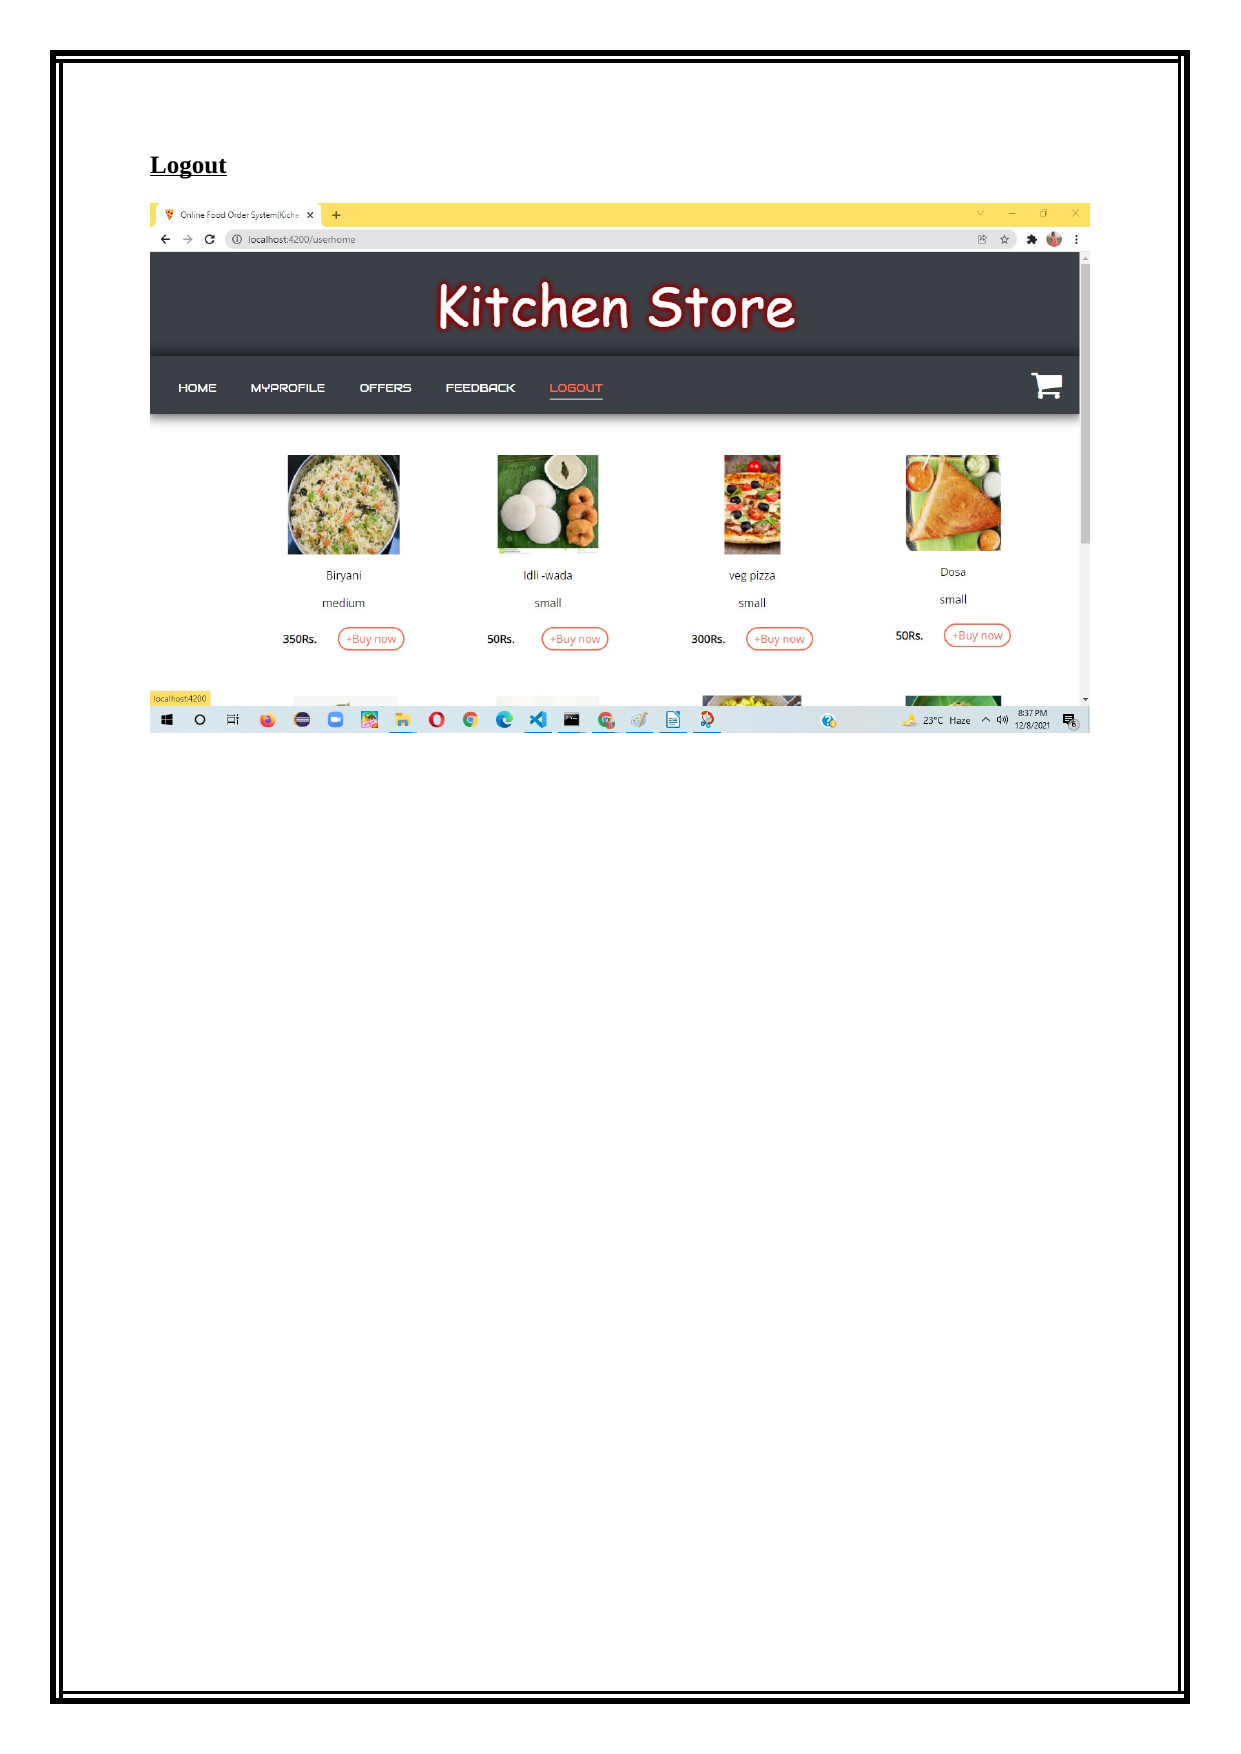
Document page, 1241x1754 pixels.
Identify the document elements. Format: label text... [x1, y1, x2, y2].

text Logout [150, 150, 1090, 179]
picture [150, 203, 1091, 733]
